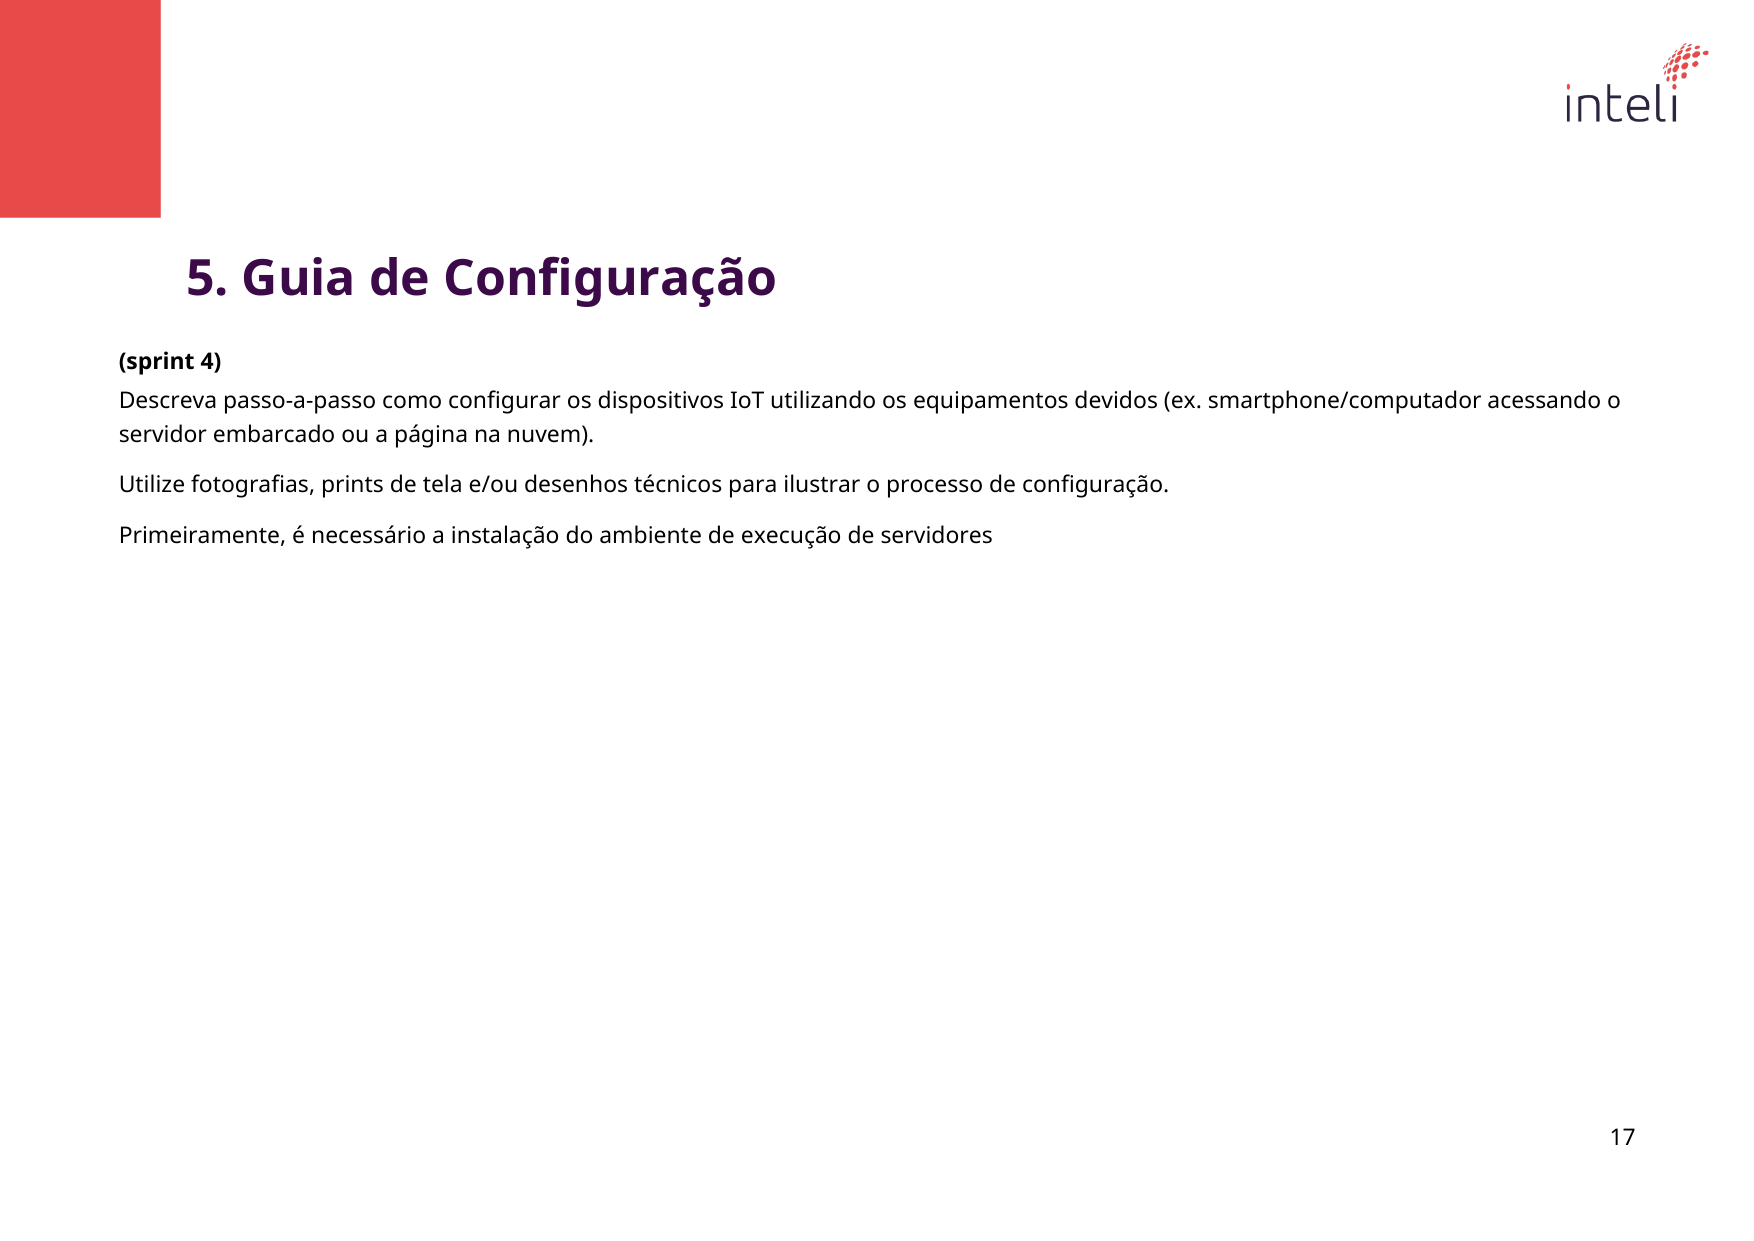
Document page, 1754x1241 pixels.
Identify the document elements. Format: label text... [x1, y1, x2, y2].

text Utilize fotografias, prints de tela e/ou desenhos técnicos para ilustrar o processo de configuração. [118, 468, 1636, 500]
subtitle 5. Guia de Configuração [118, 242, 1636, 310]
text Descreva passo-a-passo como configurar os dispositivos IoT utilizando os equipamentos devidos (ex. smartphone/computador acessando o servidor embarcado ou a página na nuvem). [118, 384, 1636, 449]
picture [0, 0, 161, 218]
subtitle (sprint 4) [118, 345, 1636, 376]
picture [1566, 43, 1709, 122]
text Primeiramente, é necessário a instalação do ambiente de execução de servidores [118, 519, 1636, 550]
